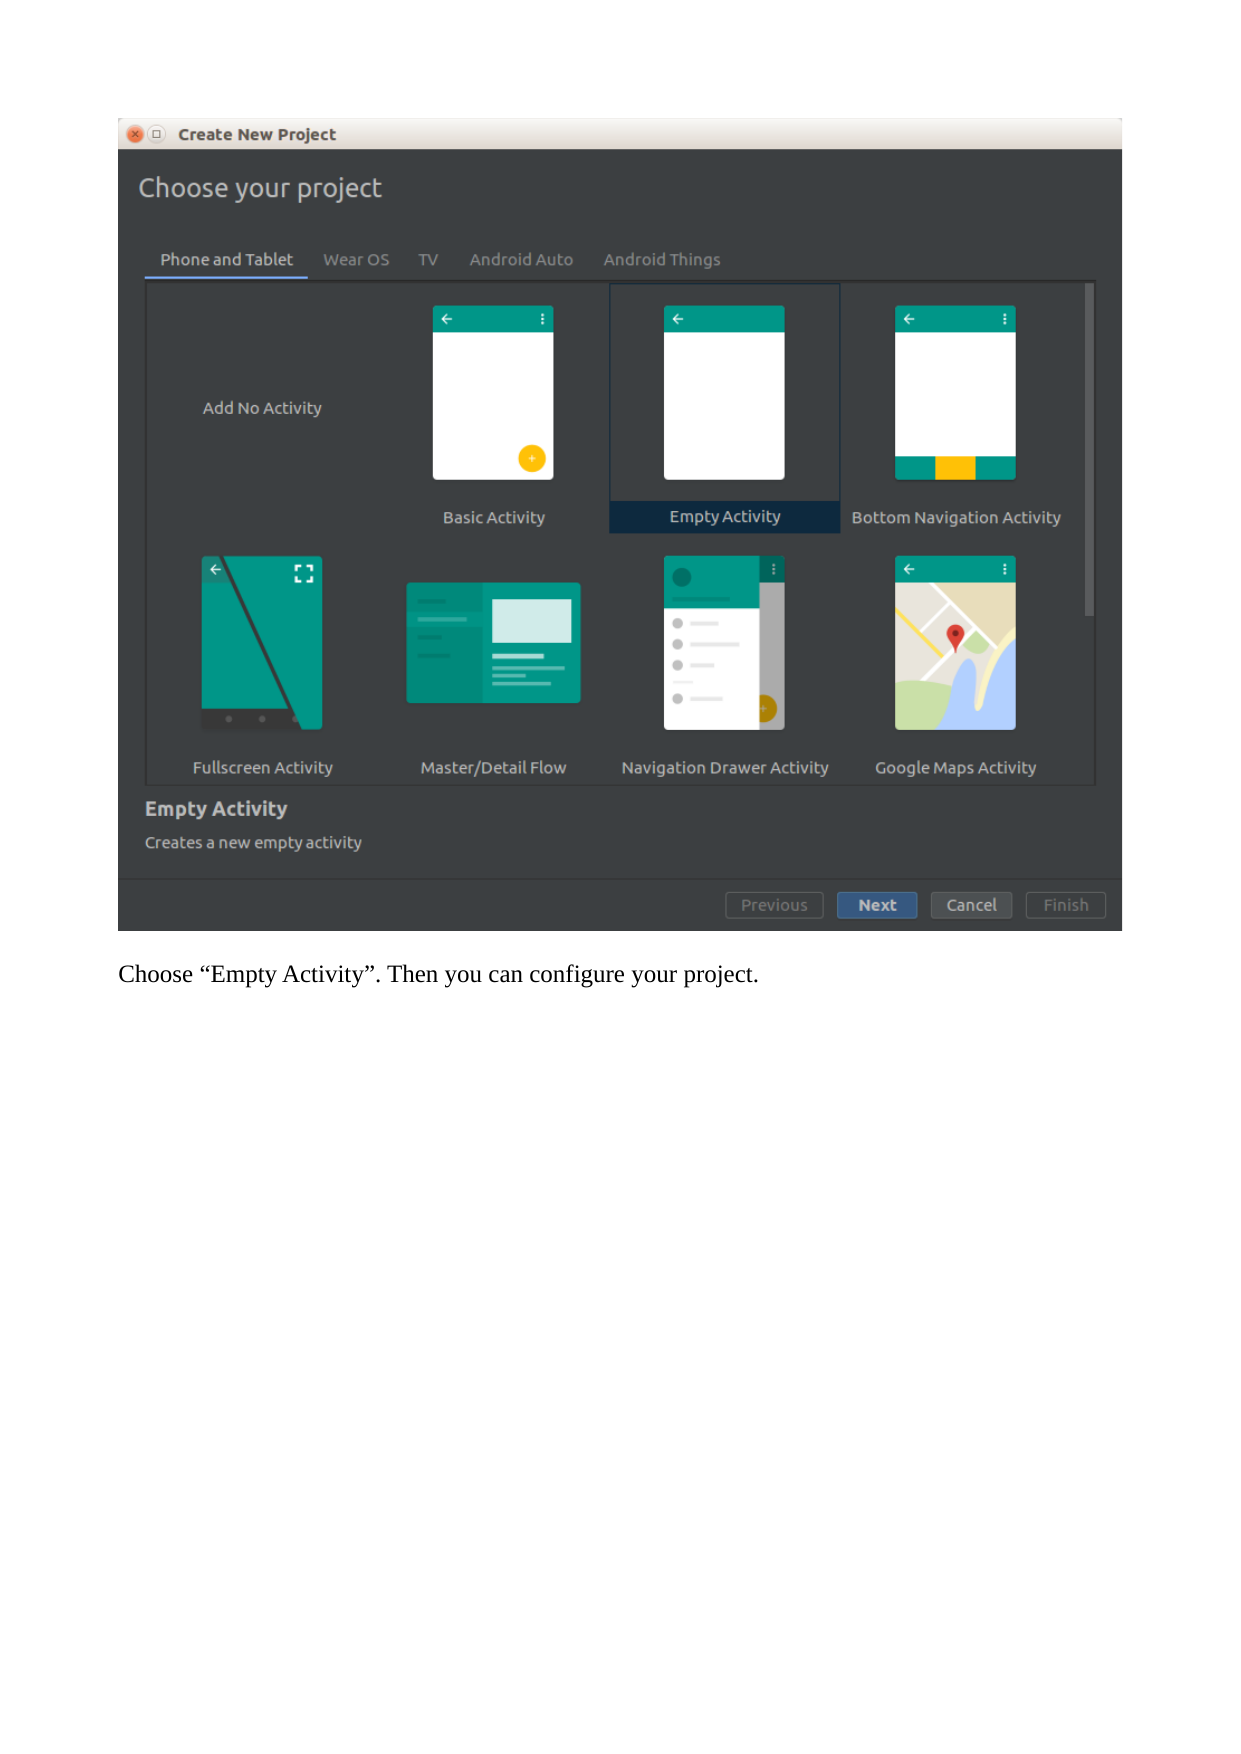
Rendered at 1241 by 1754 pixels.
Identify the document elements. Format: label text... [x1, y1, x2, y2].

picture [118, 118, 1123, 931]
text Choose “Empty Activity”. Then you can configure your project. [118, 959, 1122, 988]
